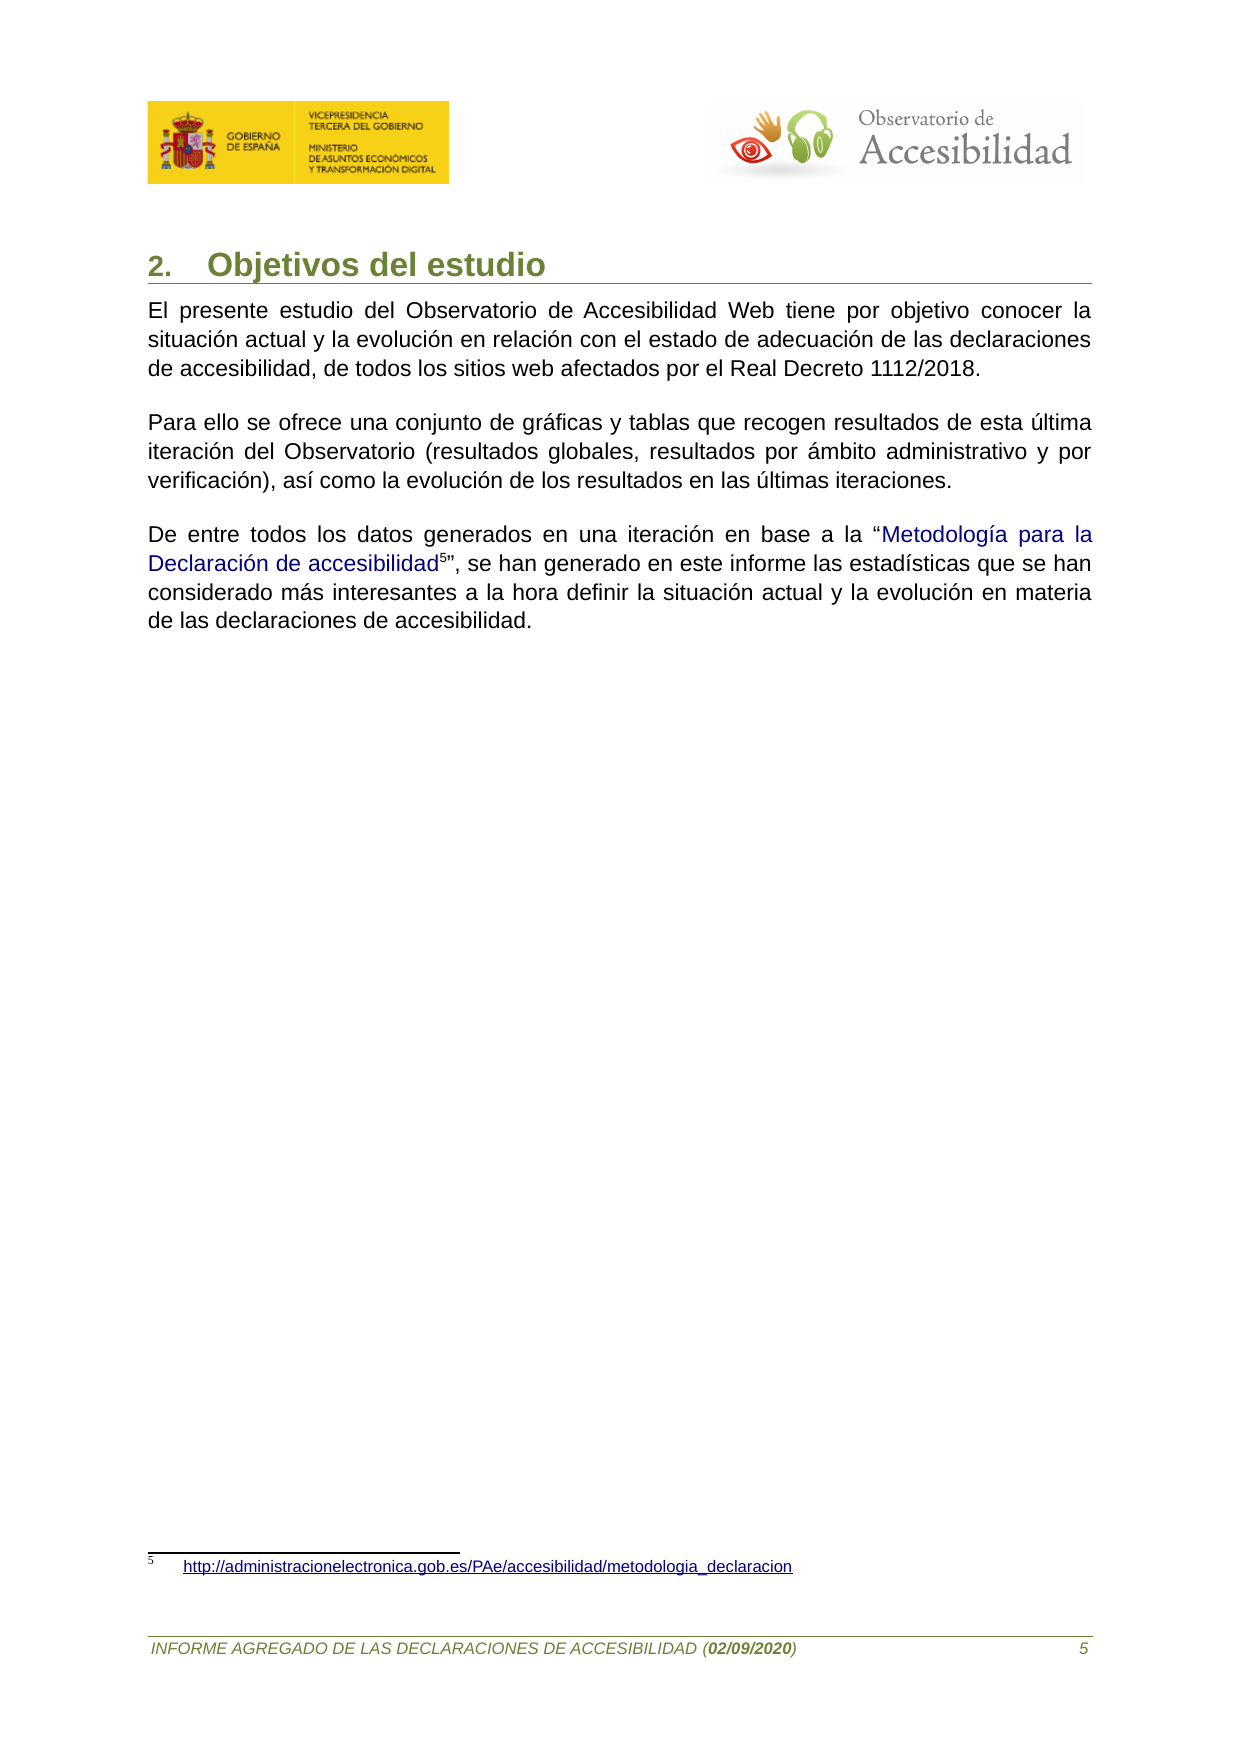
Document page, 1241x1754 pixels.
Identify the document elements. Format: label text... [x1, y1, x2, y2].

subtitle Objetivos del estudio [148, 245, 1092, 283]
text El presente estudio del Observatorio de Accesibilidad Web tiene por objetivo conocer la situación actual y la evolución en relación con el estado de adecuación de las declaraciones de accesibilidad, de todos los sitios web afectados por el Real Decreto 1112/2018. [148, 297, 1092, 381]
picture [147, 101, 450, 184]
text Para ello se ofrece una conjunto de gráficas y tablas que recogen resultados de esta última iteración del Observatorio (resultados globales, resultados por ámbito administrativo y por verificación), así como la evolución de los resultados en las últimas iteraciones. [148, 409, 1092, 493]
text http://administracionelectronica.gob.es/PAe/accesibilidad/metodologia_declaracion [148, 1553, 1092, 1577]
picture [710, 101, 1086, 184]
text De entre todos los datos generados en una iteración en base a la “Metodología para la Declaración de accesibilidad”, se han generado en este informe las estadísticas que se han considerado más interesantes a la hora definir la situación actual y la evolución en materia de las declaraciones de accesibilidad. [148, 521, 1092, 634]
